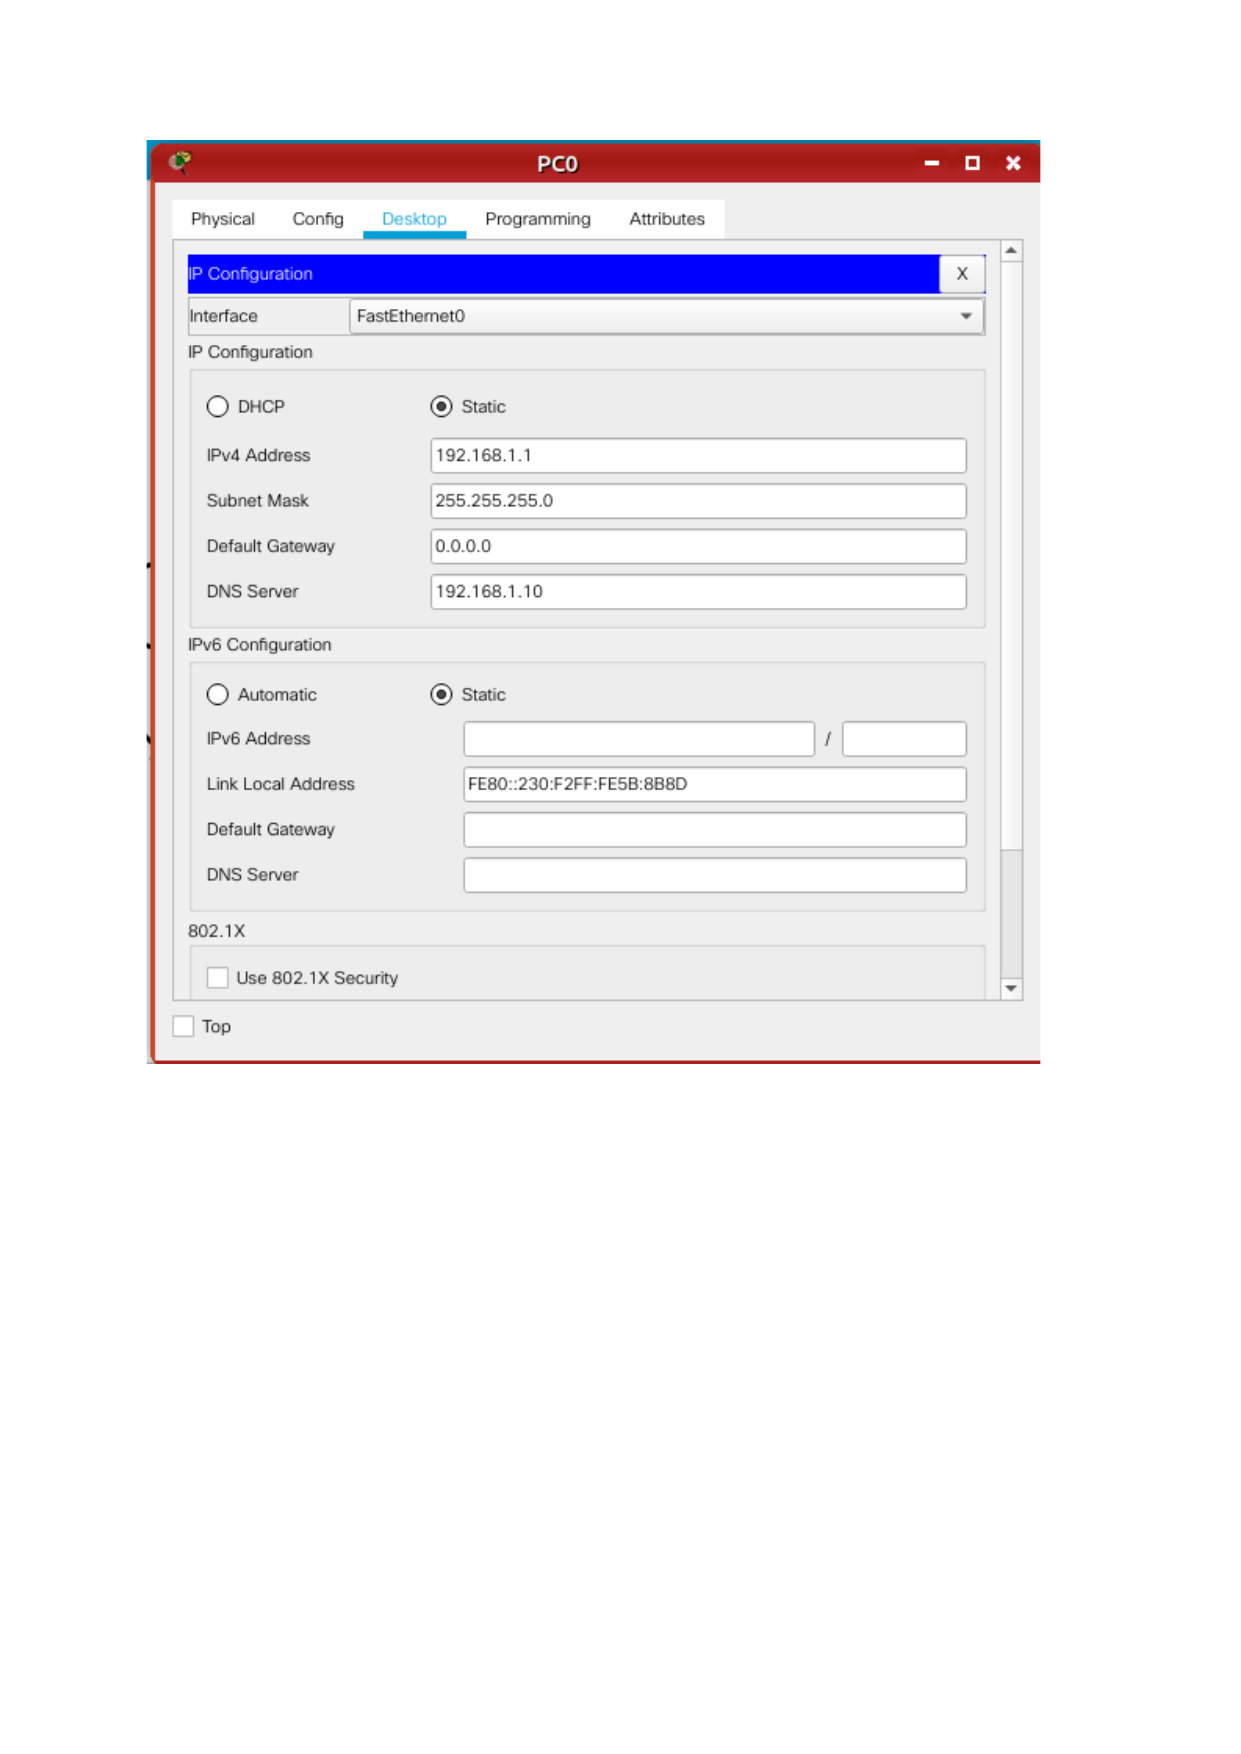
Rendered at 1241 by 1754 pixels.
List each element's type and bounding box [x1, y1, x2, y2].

picture [146, 144, 1041, 1064]
